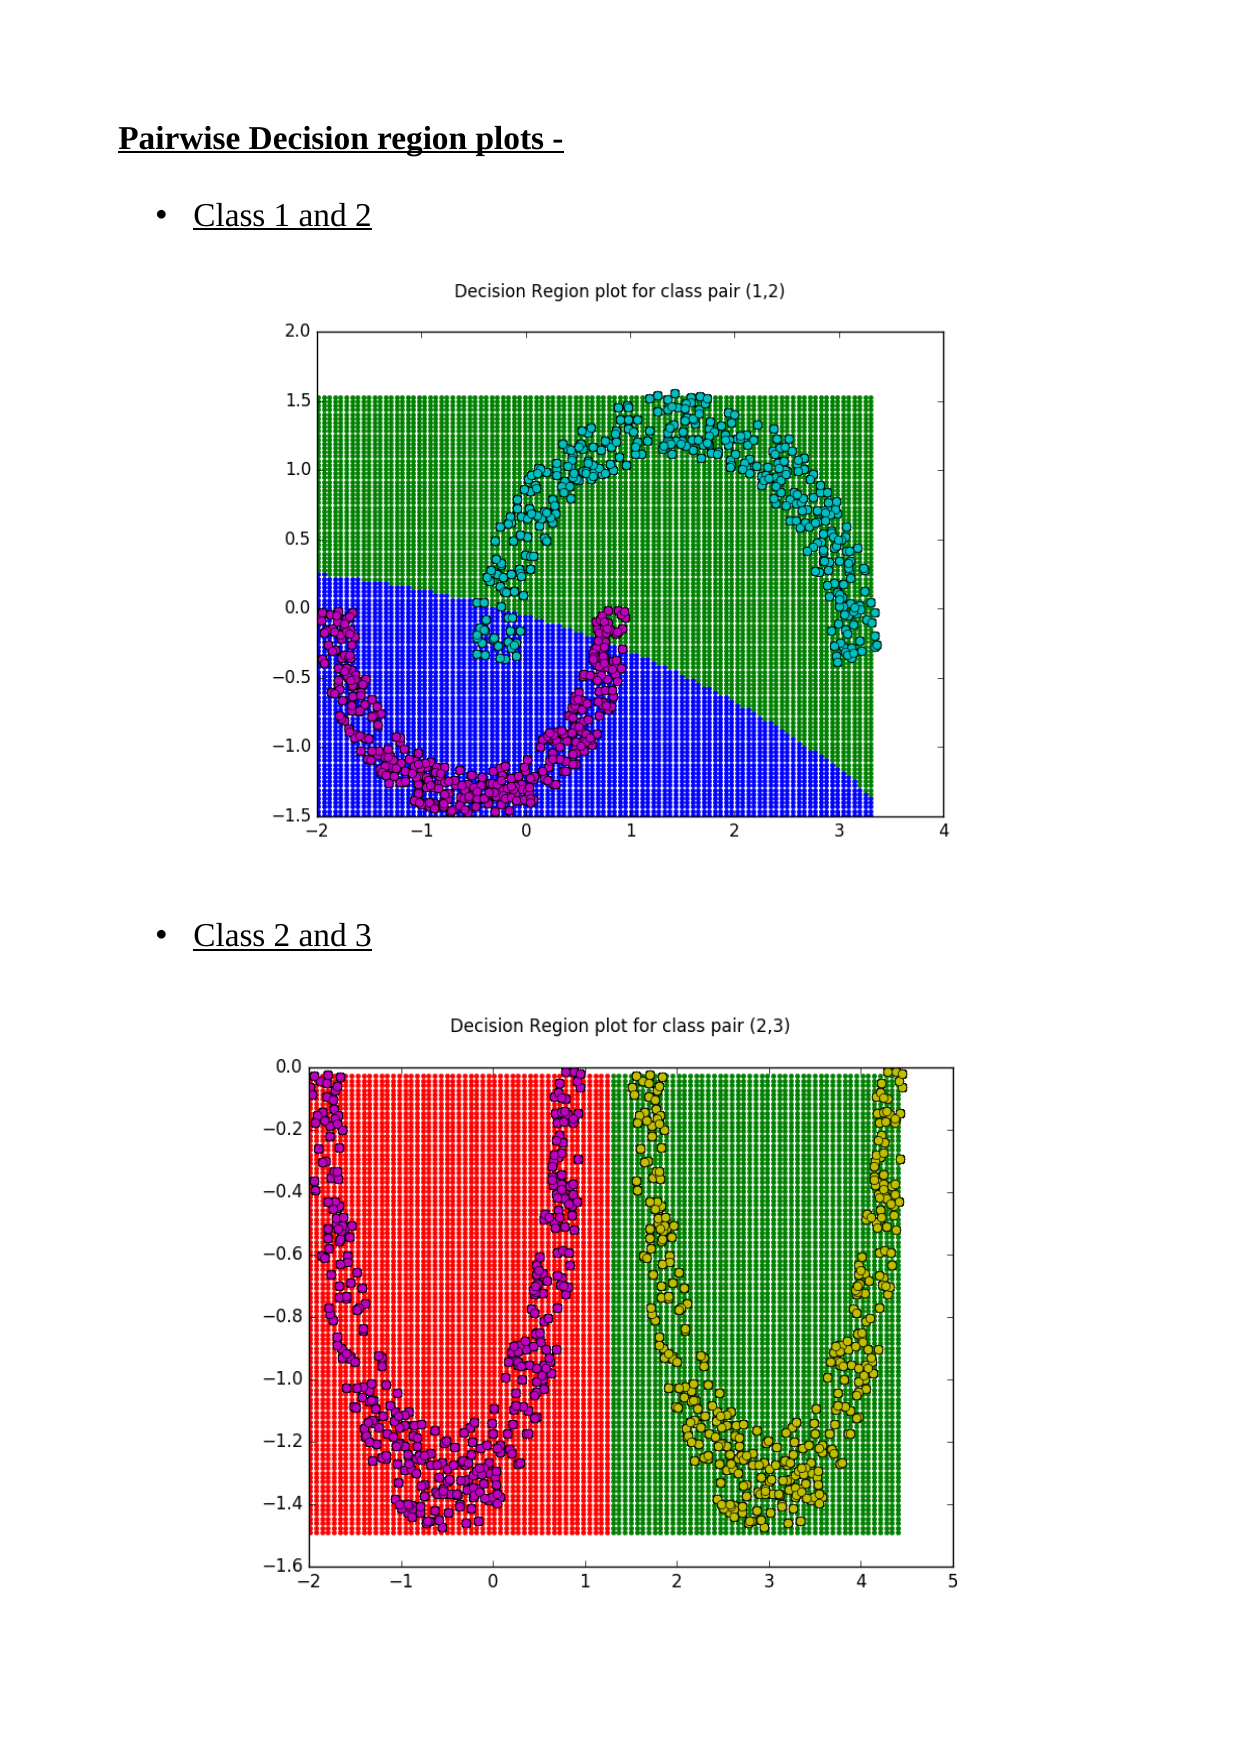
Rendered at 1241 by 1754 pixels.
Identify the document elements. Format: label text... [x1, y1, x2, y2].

list Class 1 and 2 [156, 195, 1122, 233]
list Class 2 and 3 [156, 915, 1122, 954]
picture [216, 271, 1024, 877]
text Pairwise Decision region plots - [118, 118, 1122, 156]
picture [205, 1005, 1035, 1629]
